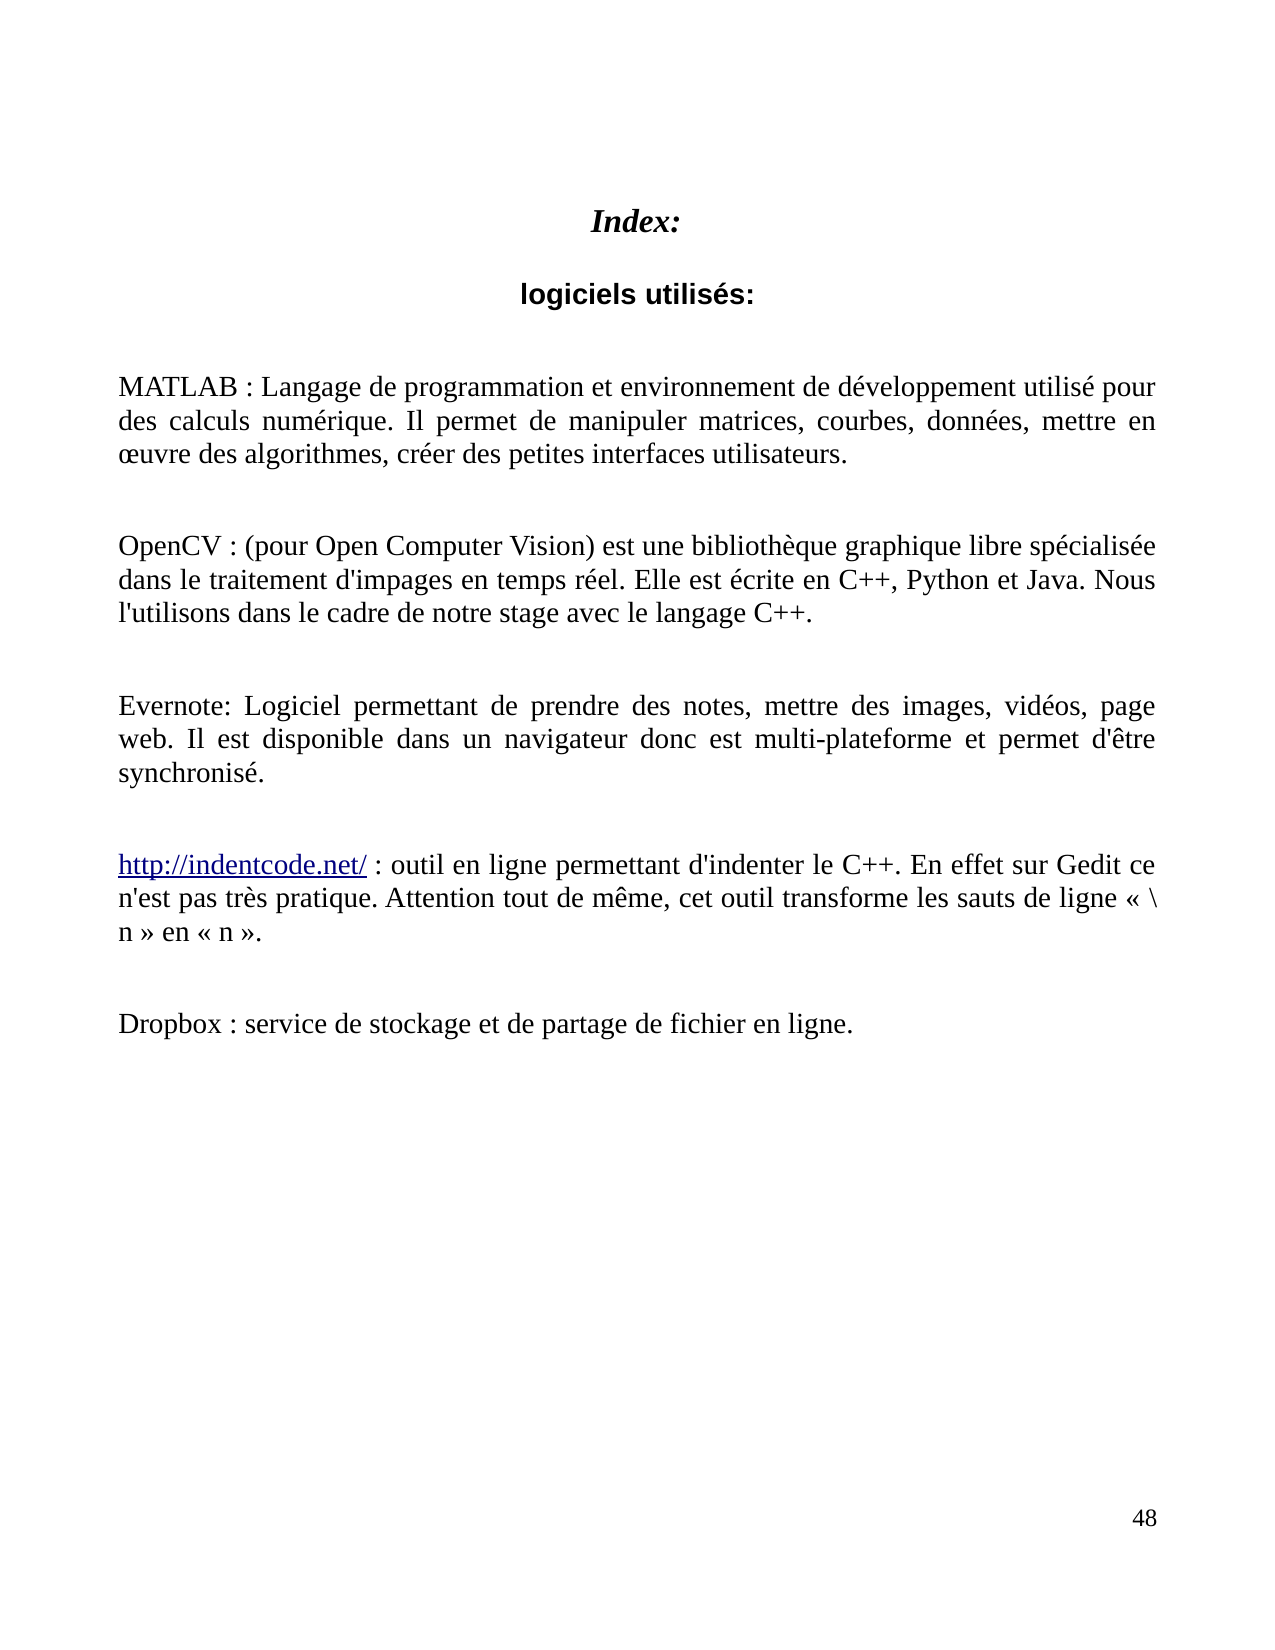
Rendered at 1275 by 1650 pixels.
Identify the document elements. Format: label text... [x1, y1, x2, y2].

text Evernote: Logiciel permettant de prendre des notes, mettre des images, vidéos, page web. Il est disponible dans un navigateur donc est multi-plateforme et permet d'être synchronisé. [118, 688, 1157, 788]
text Dropbox : service de stockage et de partage de fichier en ligne. [118, 1006, 1157, 1039]
text MATLAB : Langage de programmation et environnement de développement utilisé pour des calculs numérique. Il permet de manipuler matrices, courbes, données, mettre en œuvre des algorithmes, créer des petites interfaces utilisateurs. [118, 369, 1157, 470]
subtitle logiciels utilisés: [118, 277, 1157, 311]
text OpenCV : (pour Open Computer Vision) est une bibliothèque graphique libre spécialisée dans le traitement d'impages en temps réel. Elle est écrite en C++, Python et Java. Nous l'utilisons dans le cadre de notre stage avec le langage C++. [118, 528, 1157, 629]
text http://indentcode.net/ : outil en ligne permettant d'indenter le C++. En effet sur Gedit ce n'est pas très pratique. Attention tout de même, cet outil transforme les sauts de ligne « \n » en « n ». [118, 847, 1157, 947]
subtitle Index: [118, 201, 1157, 240]
